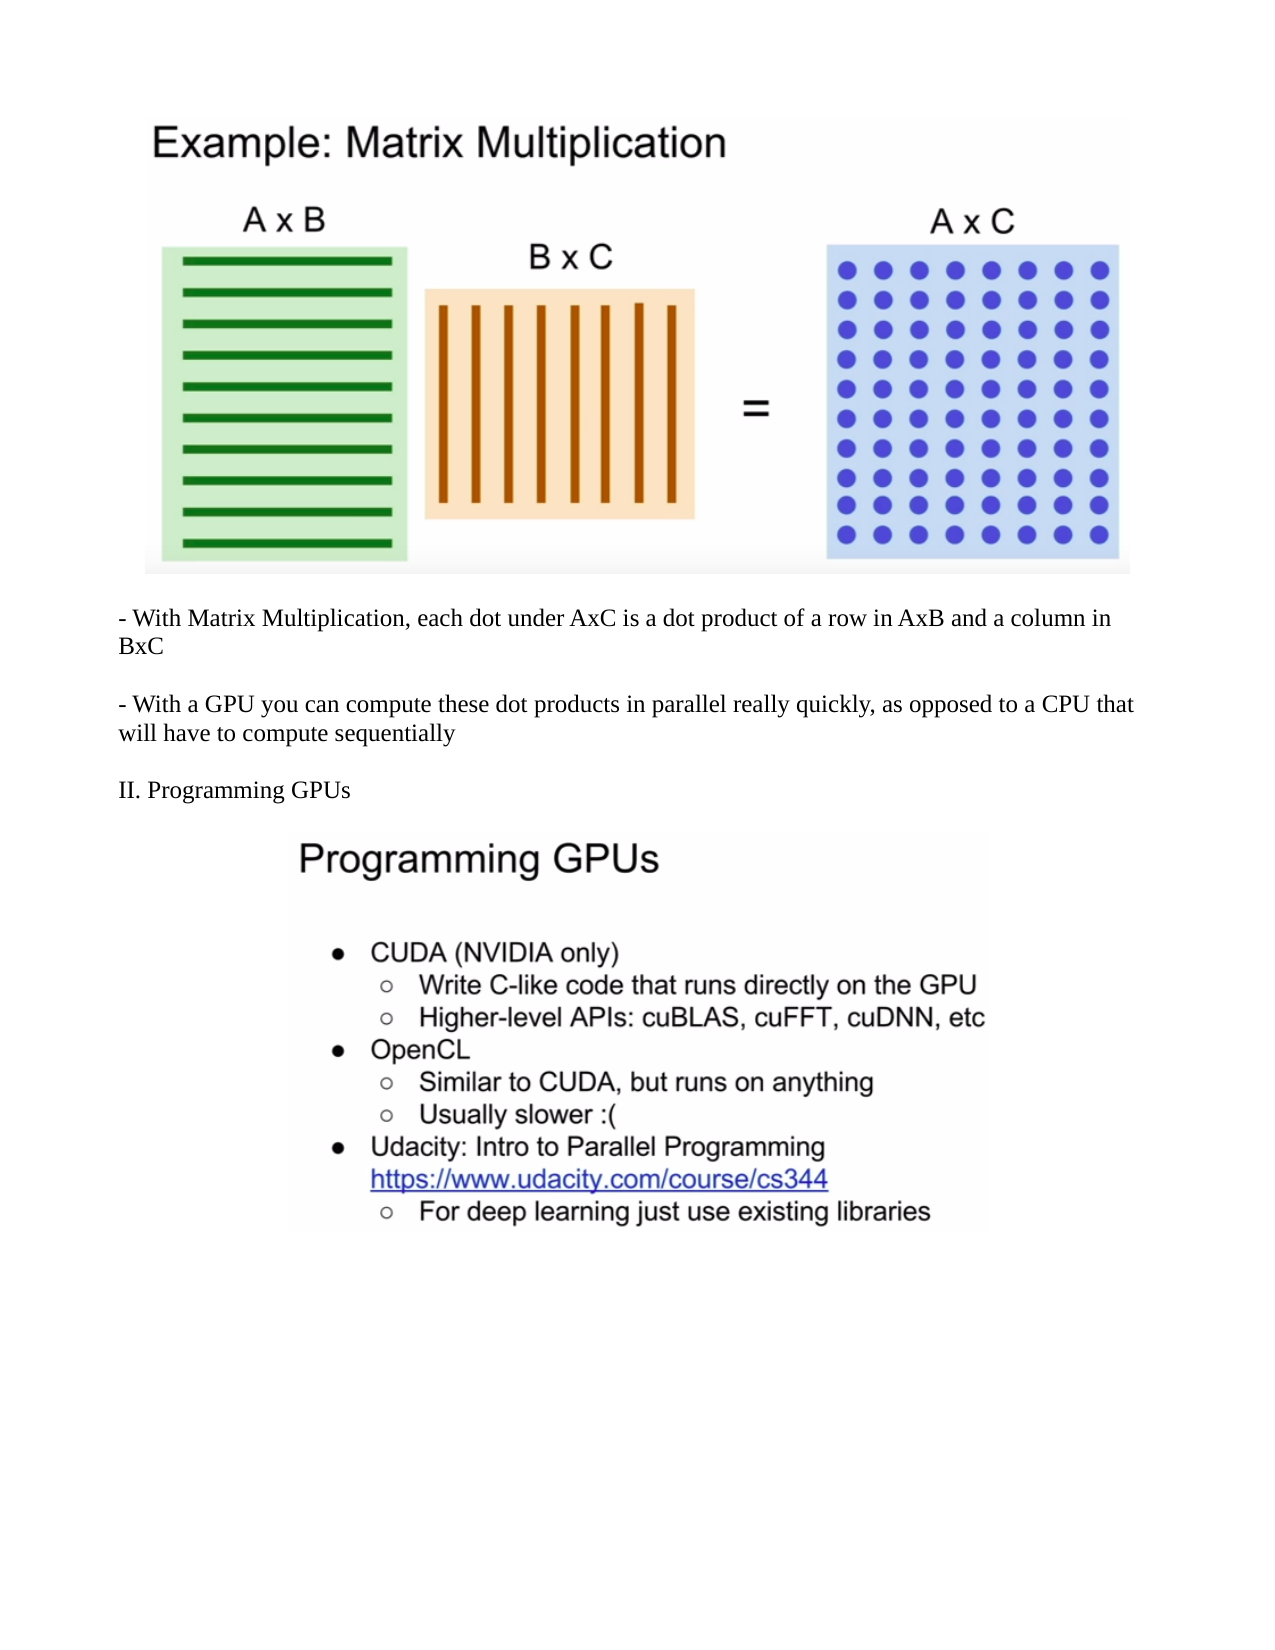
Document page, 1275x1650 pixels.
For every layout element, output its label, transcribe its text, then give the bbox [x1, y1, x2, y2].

text - With Matrix Multiplication, each dot under AxC is a dot product of a row in AxB and a column in BxC [118, 603, 1157, 660]
text - With a GPU you can compute these dot products in parallel really quickly, as opposed to a CPU that will have to compute sequentially [118, 689, 1157, 746]
picture [287, 832, 988, 1231]
picture [144, 118, 1130, 574]
text II. Programming GPUs [118, 775, 1157, 804]
